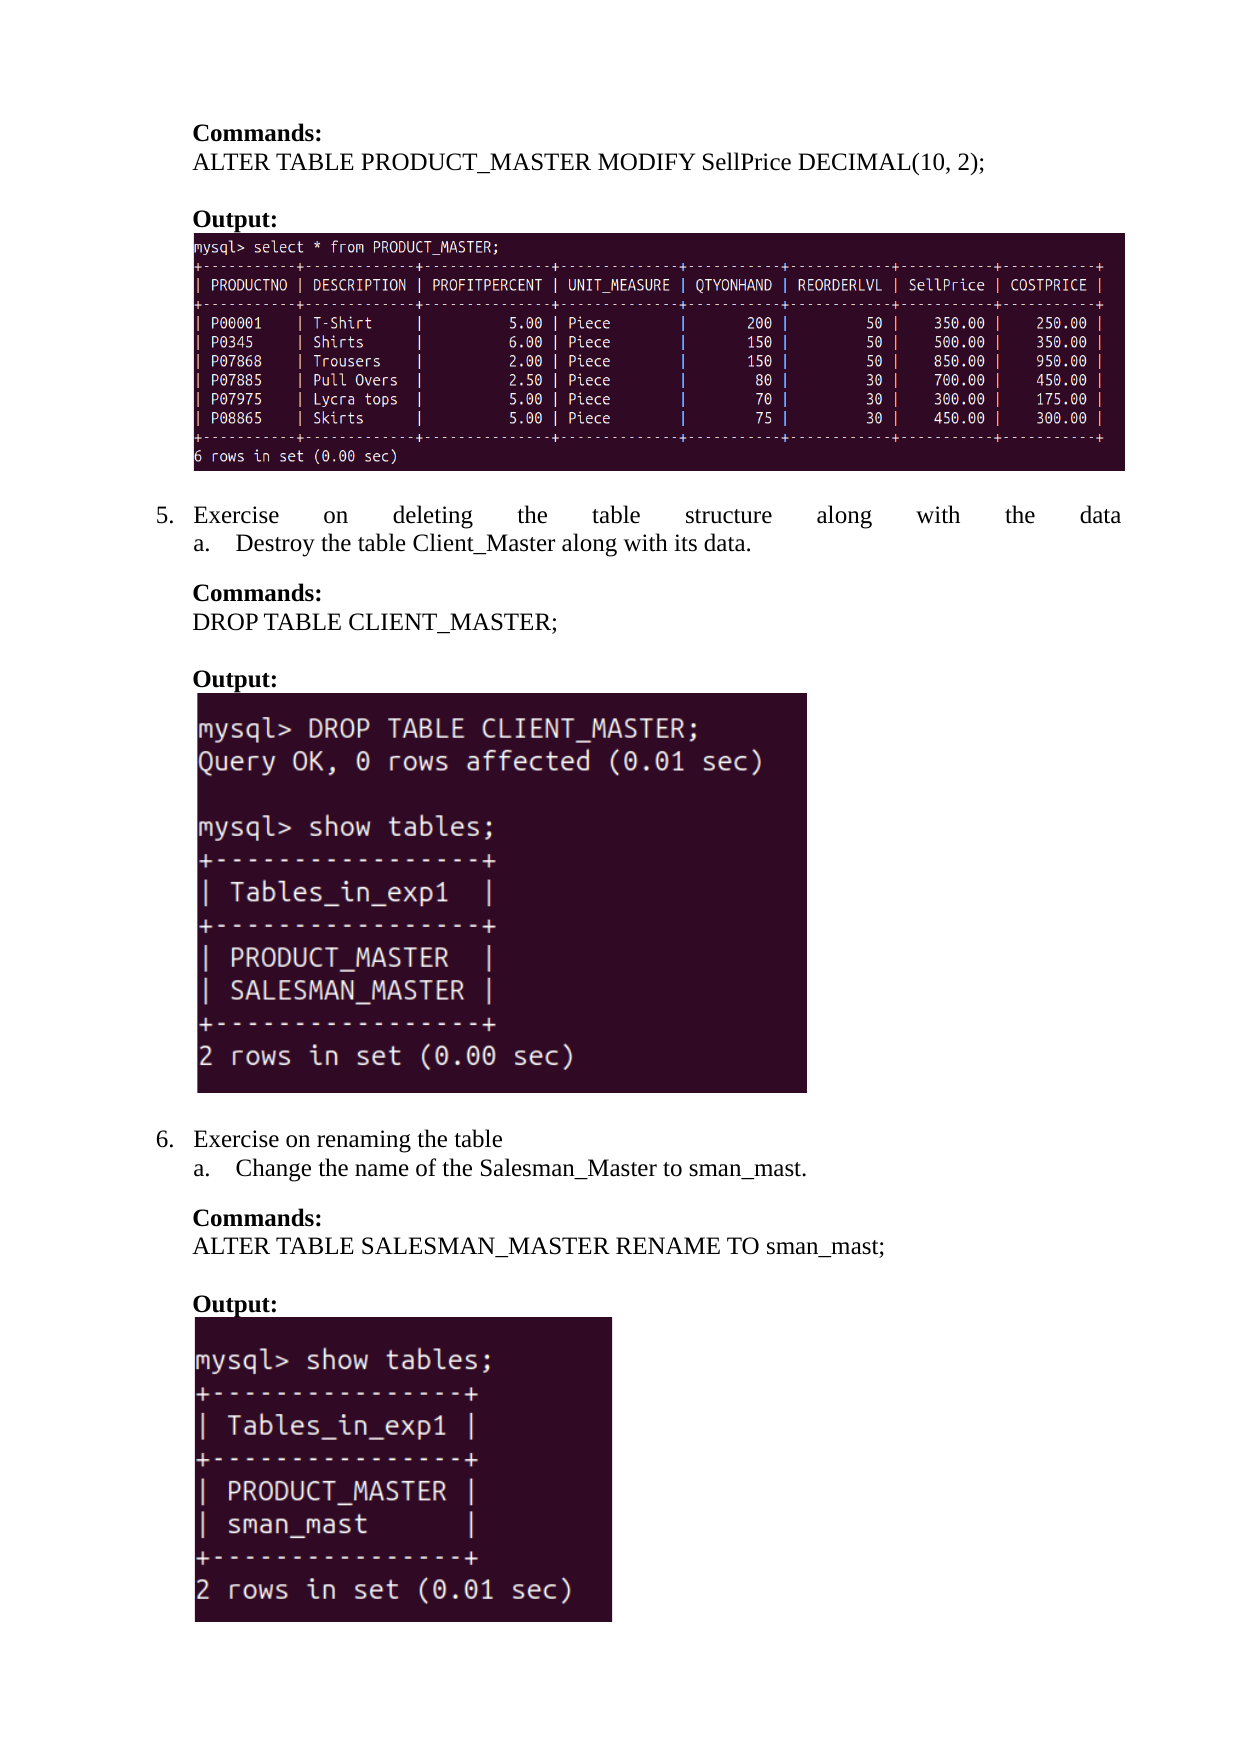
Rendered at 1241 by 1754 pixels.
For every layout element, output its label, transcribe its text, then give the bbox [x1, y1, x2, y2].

text Output: [118, 1289, 1122, 1318]
text Commands: [118, 118, 1122, 147]
text Commands: [118, 1203, 1122, 1231]
text Output: [118, 664, 1122, 693]
picture [194, 1317, 613, 1622]
text ALTER TABLE PRODUCT_MASTER MODIFY SellPrice DECIMAL(10, 2); [118, 147, 1122, 176]
text Commands: [118, 578, 1122, 607]
text DROP TABLE CLIENT_MASTER; [118, 607, 1122, 636]
list Exercise on deleting the table structure along with the data a. Destroy the table Client_Master along with its data. [156, 500, 1122, 557]
list Exercise on renaming the table a. Change the name of the Salesman_Master to sman_mast. [156, 1124, 1122, 1182]
picture [197, 693, 807, 1093]
picture [193, 233, 1125, 471]
text Output: [118, 204, 1122, 233]
text ALTER TABLE SALESMAN_MASTER RENAME TO sman_mast; [118, 1231, 1122, 1260]
